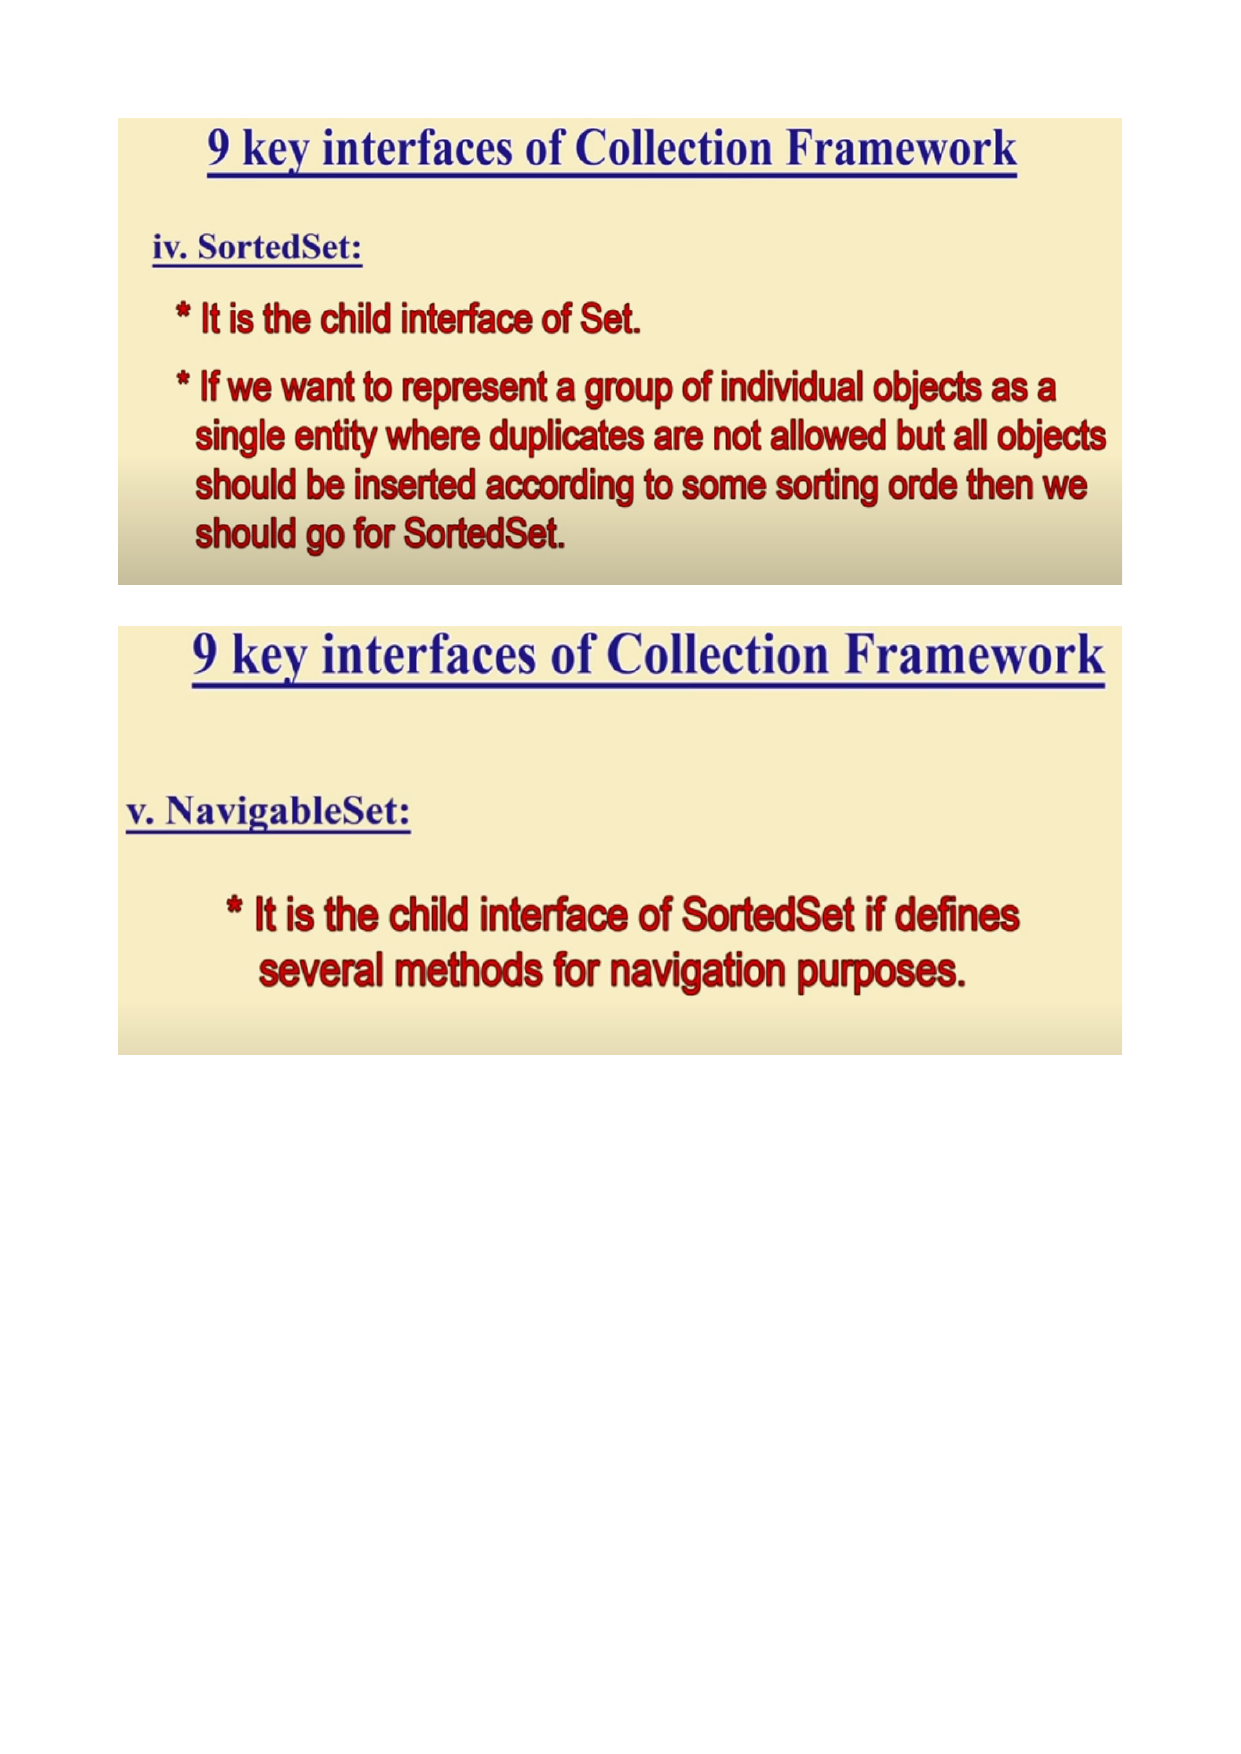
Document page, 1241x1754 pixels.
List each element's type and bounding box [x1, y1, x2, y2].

picture [118, 118, 1123, 585]
picture [118, 626, 1123, 1055]
